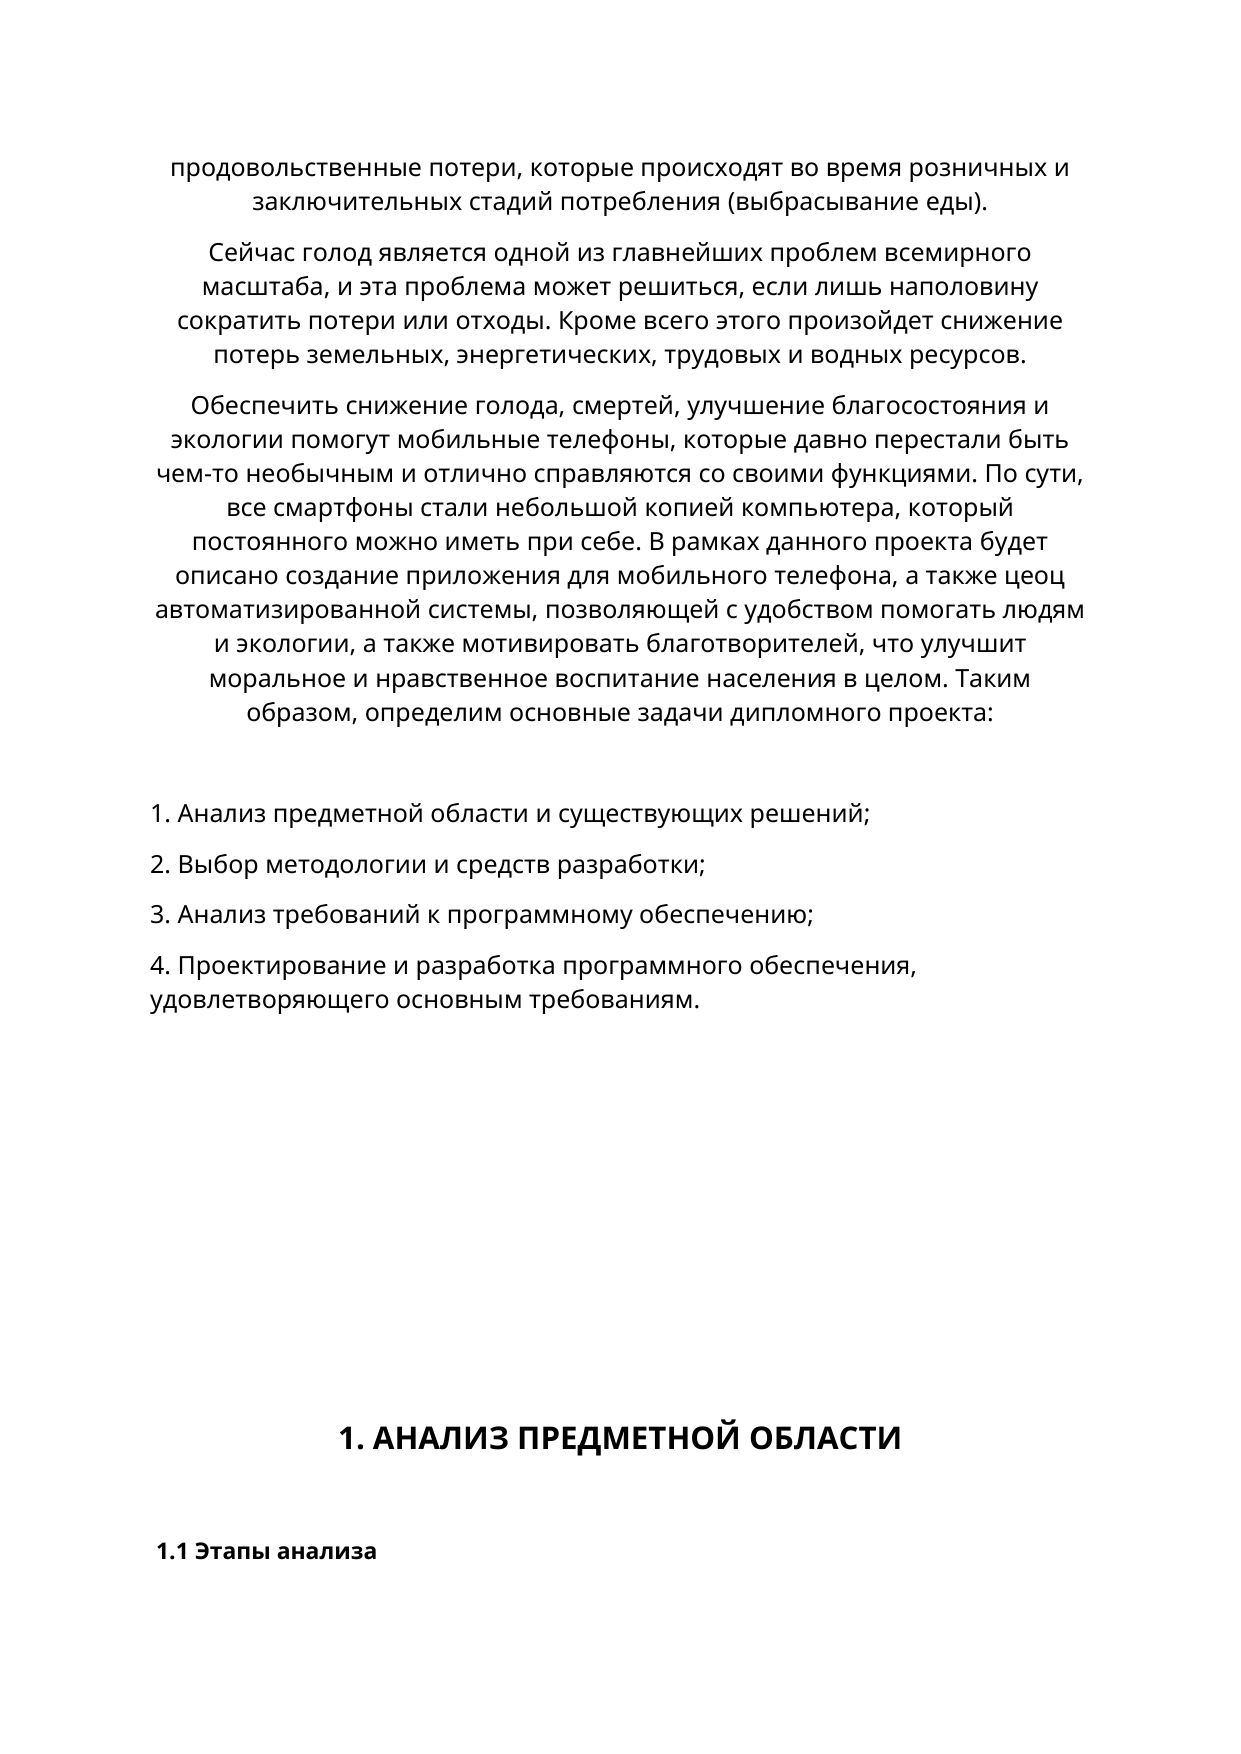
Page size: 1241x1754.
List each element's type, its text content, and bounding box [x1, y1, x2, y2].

text 1. Анализ предметной области и существующих решений; [150, 796, 1090, 830]
text продовольственные потери, которые происходят во время розничных и заключительных стадий потребления (выбрасывание еды). [150, 150, 1090, 218]
text Обеспечить снижение голода, смертей, улучшение благосостояния и экологии помогут мобильные телефоны, которые давно перестали быть чем-то необычным и отлично справляются со своими функциями. По сути, все смартфоны стали небольшой копией компьютера, который постоянного можно иметь при себе. В рамках данного проекта будет описано создание приложения для мобильного телефона, а также цеоц автоматизированной системы, позволяющей с удобством помогать людям и экологии, а также мотивировать благотворителей, что улучшит моральное и нравственное воспитание населения в целом. Таким образом, определим основные задачи дипломного проекта: [150, 388, 1090, 728]
text 3. Анализ требований к программному обеспечению; [150, 897, 1090, 931]
text Сейчас голод является одной из главнейших проблем всемирного масштаба, и эта проблема может решиться, если лишь наполовину сократить потери или отходы. Кроме всего этого произойдет снижение потерь земельных, энергетических, трудовых и водных ресурсов. [150, 235, 1090, 371]
text 1.1 Этапы анализа [150, 1534, 1090, 1566]
text 4. Проектирование и разработка программного обеспечения, удовлетворяющего основным требованиям. [150, 948, 1090, 1016]
text 2. Выбор методологии и средств разработки; [150, 846, 1090, 881]
text 1. АНАЛИЗ ПРЕДМЕТНОЙ ОБЛАСТИ [150, 1416, 1090, 1459]
